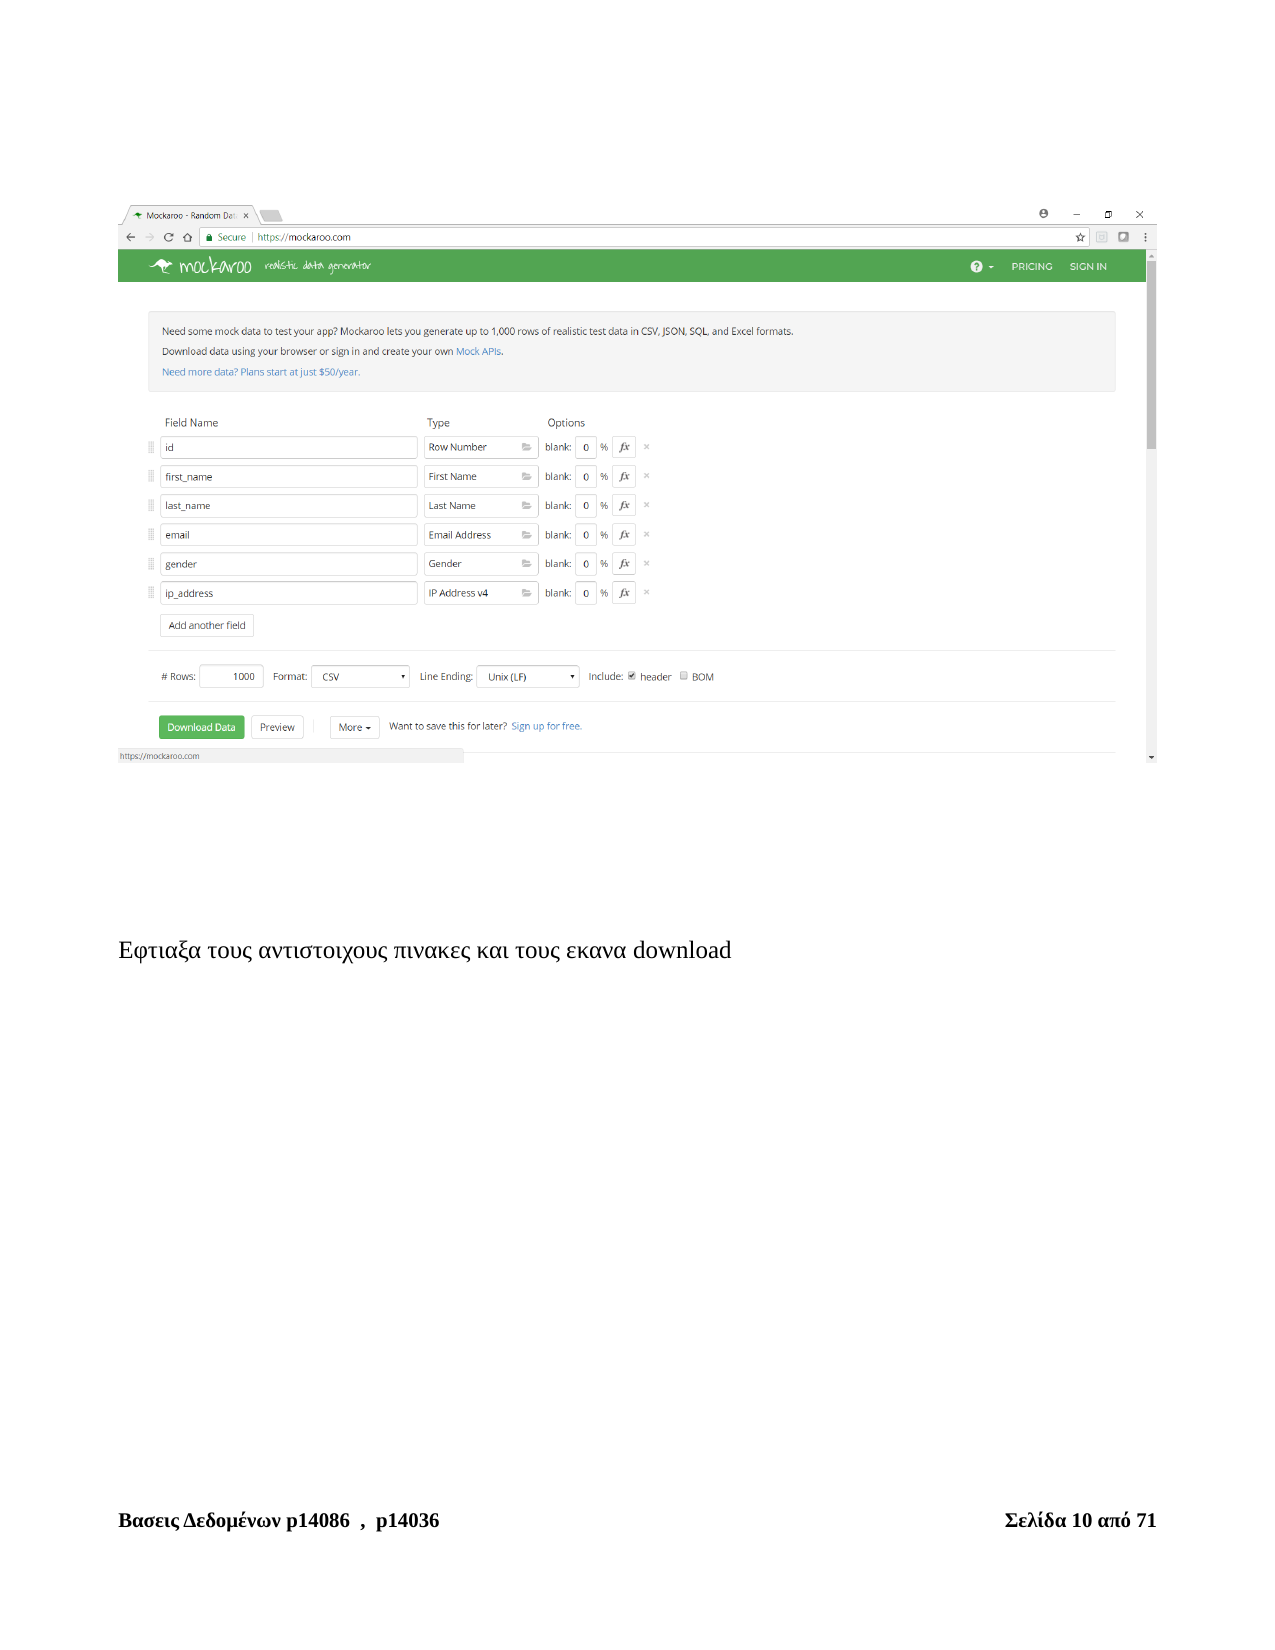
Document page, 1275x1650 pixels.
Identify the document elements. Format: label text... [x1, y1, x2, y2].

text Εφτιαξα τους αντιστοιχους πινακες και τους εκανα download [118, 935, 1157, 963]
picture [118, 205, 1157, 763]
